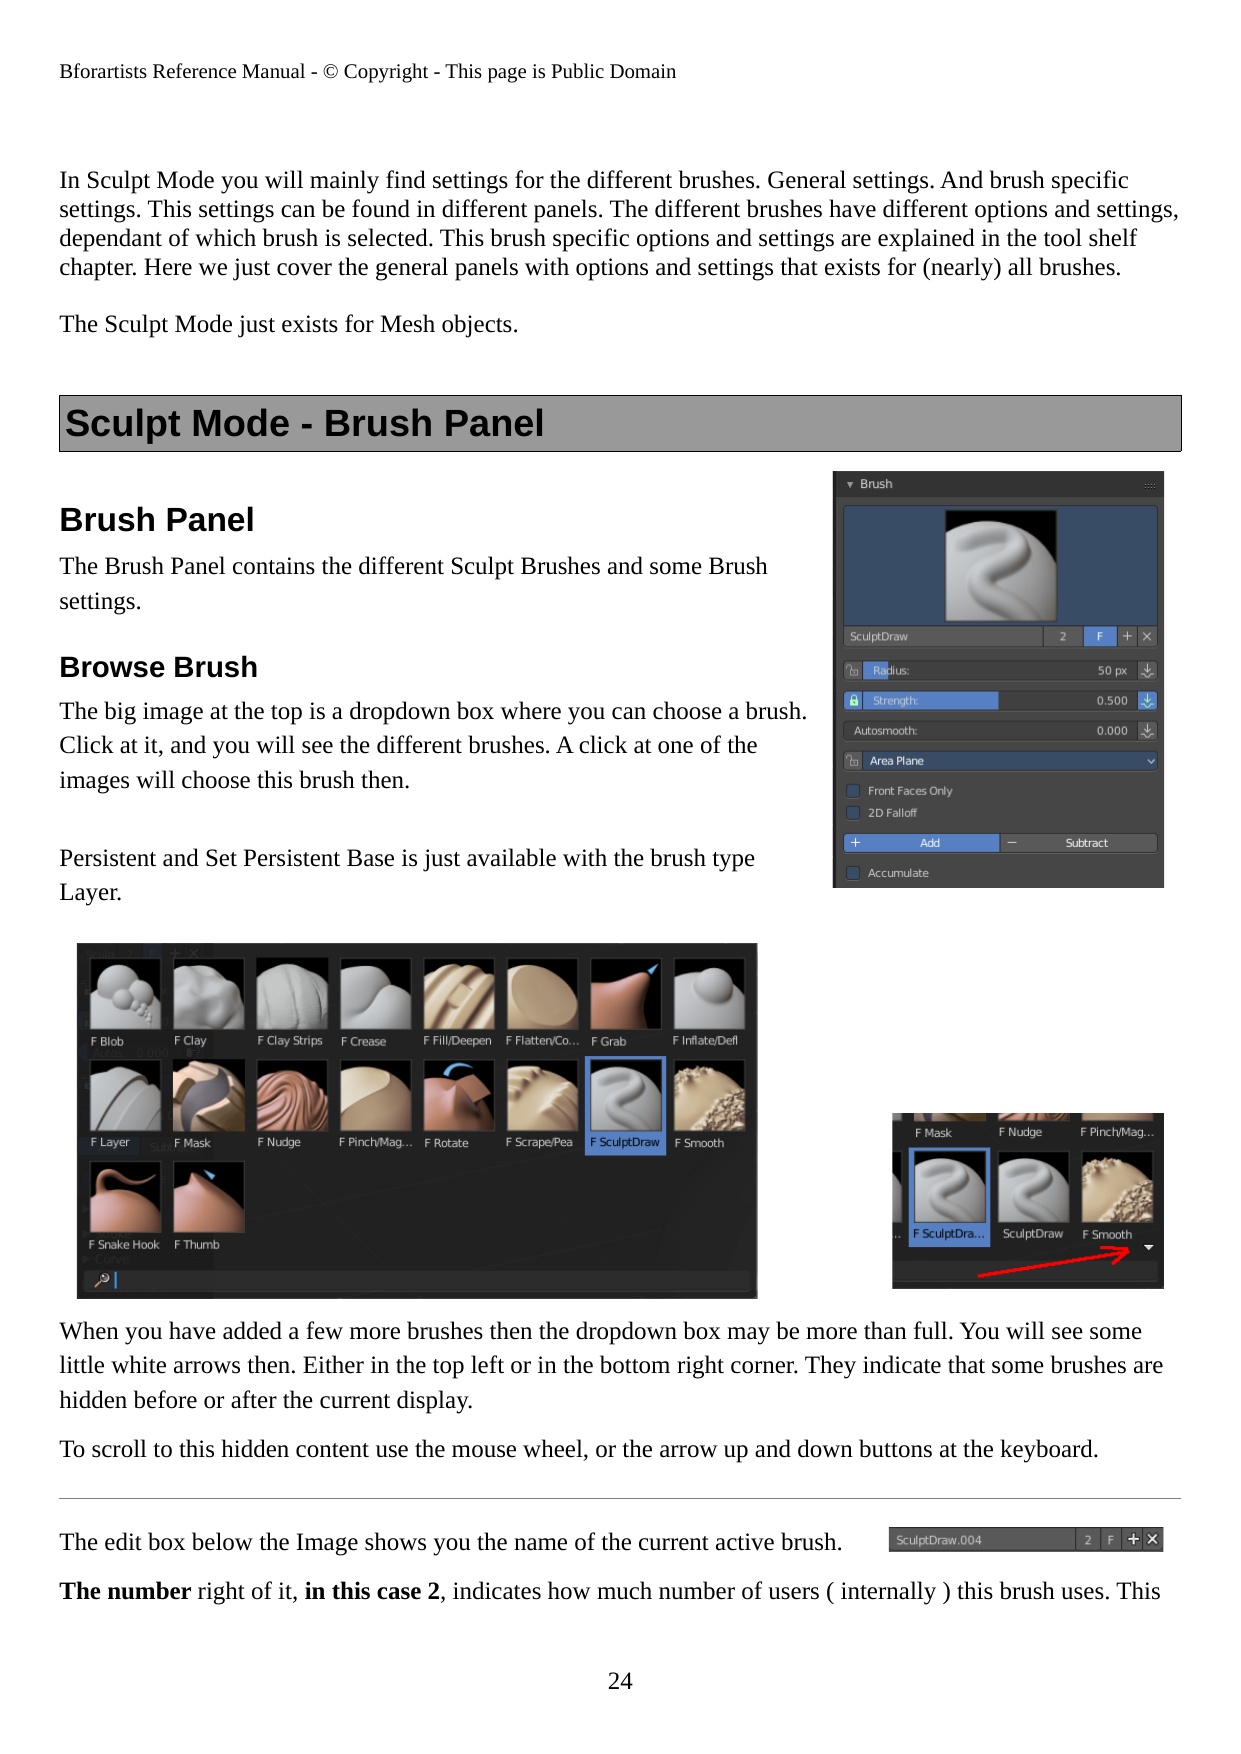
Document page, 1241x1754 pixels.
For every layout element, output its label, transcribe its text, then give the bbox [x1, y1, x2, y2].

subtitle Brush Panel [59, 500, 832, 539]
picture [76, 943, 758, 1299]
text The Brush Panel contains the different Sculpt Brushes and some Brush settings. [59, 551, 832, 615]
subtitle [1165, 649, 1181, 683]
text The Sculpt Mode just exists for Mesh objects. [59, 309, 1181, 338]
text The edit box below the Image shows you the name of the current active brush. [59, 1527, 1181, 1556]
text To scroll to this hidden content use the mouse wheel, or the arrow up and down buttons at the keyboard. [59, 1434, 1181, 1463]
text When you have added a few more brushes then the dropdown box may be more than full. You will see some little white arrows then. Either in the top left or in the bottom right corner. They indicate that some brushes are hidden before or after the current display. [59, 926, 1181, 1414]
picture [832, 471, 1165, 888]
picture [892, 1113, 1164, 1289]
table_header Sculpt Mode - Brush Panel [60, 396, 1181, 451]
picture [888, 1527, 1164, 1552]
subtitle Browse Brush [59, 649, 832, 683]
subtitle [1165, 500, 1181, 539]
text Persistent and Set Persistent Base is just available with the brush type Layer. [59, 843, 1181, 906]
text The big image at the top is a dropdown box where you can choose a brush. Click at it, and you will see the different brushes. A click at one of the images will choose this brush then. [59, 696, 832, 793]
text The number right of it, in this case 2, indicates how much number of users ( internally ) this brush uses. This [59, 1576, 1181, 1605]
text In Sculpt Mode you will mainly find settings for the different brushes. General settings. And brush specific settings. This settings can be found in different panels. The different brushes have different options and settings, dependant of which brush is selected. This brush specific options and settings are explained in the tool shelf chapter. Here we just cover the general panels with options and settings that exists for (nearly) all brushes. [59, 165, 1181, 280]
